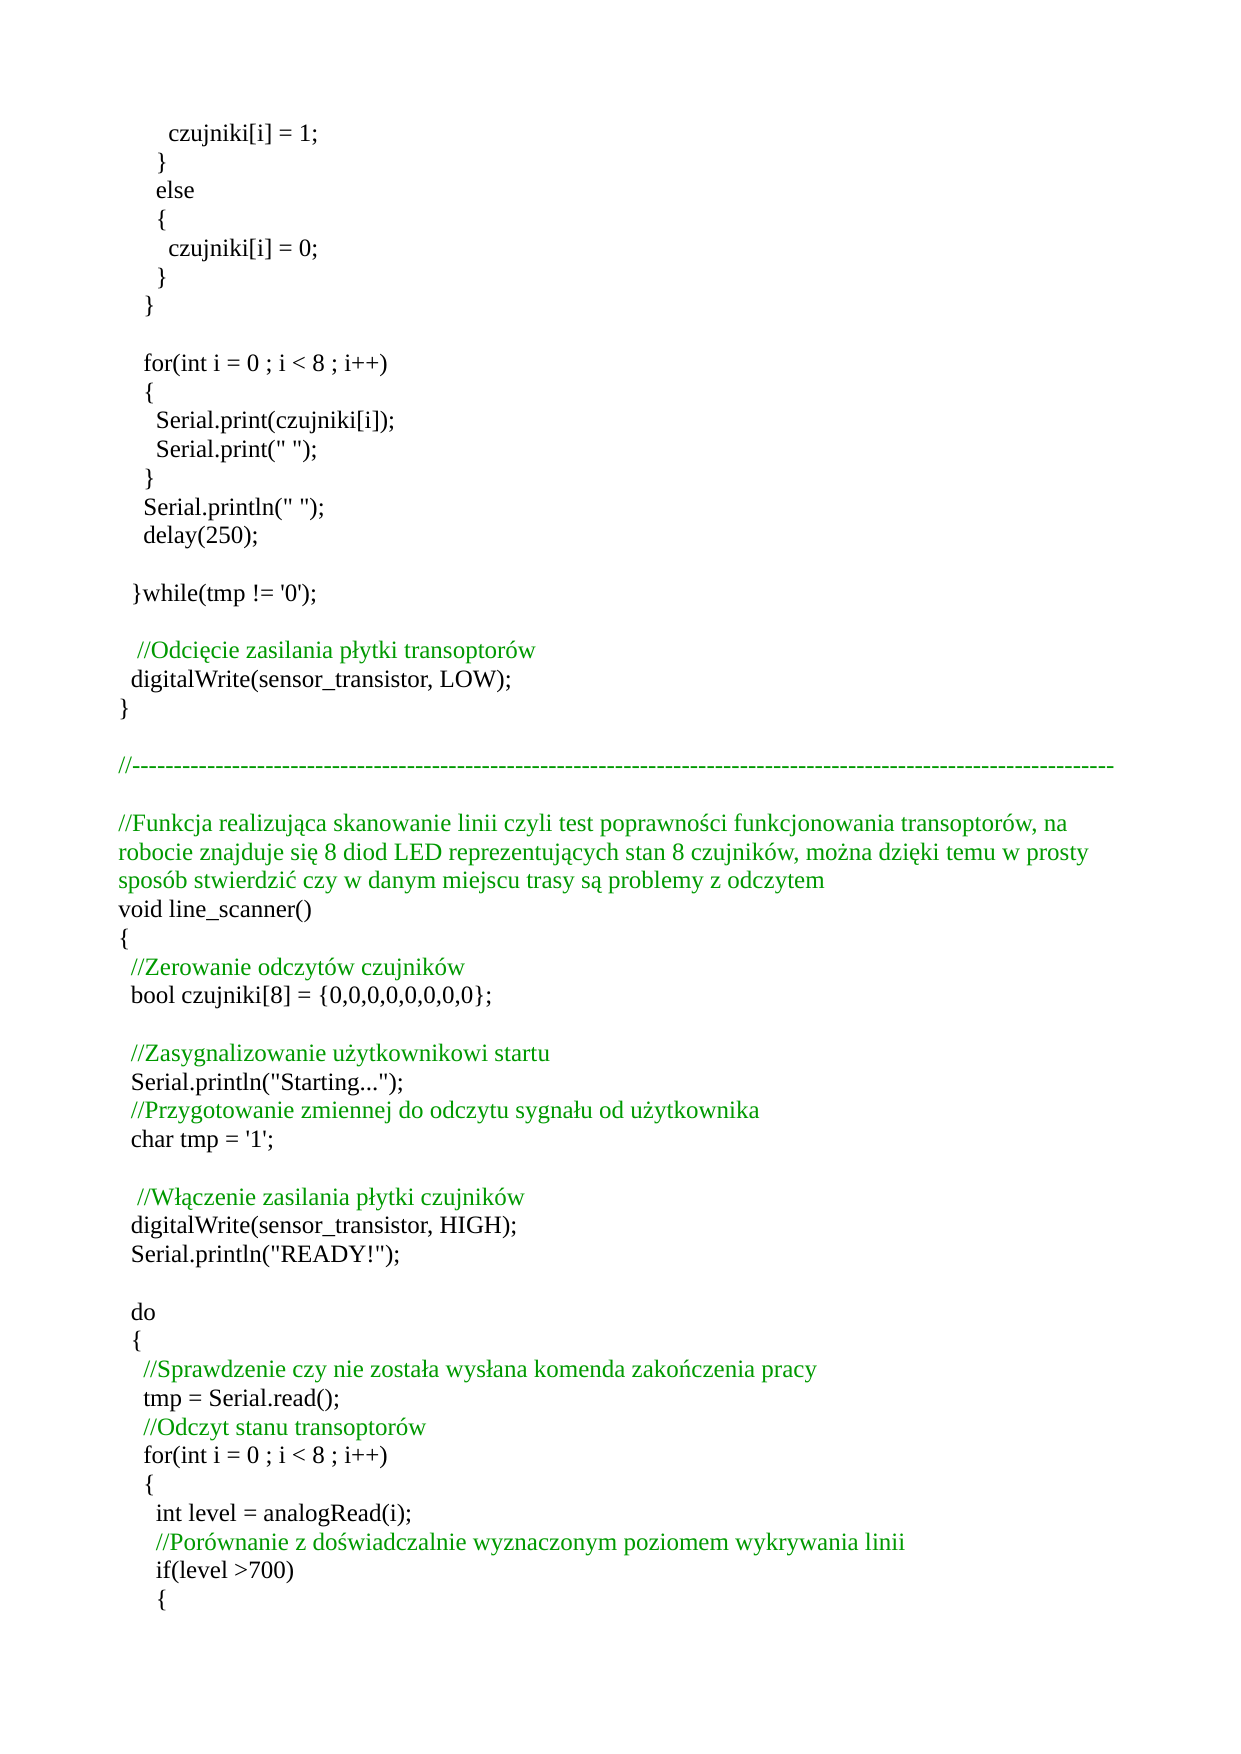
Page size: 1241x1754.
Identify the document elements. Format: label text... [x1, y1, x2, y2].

text Serial.println("Starting..."); [118, 1067, 1122, 1096]
text //Zerowanie odczytów czujników [118, 952, 1122, 981]
text Serial.println(" "); [118, 492, 1122, 521]
text void line_scanner() [118, 894, 1122, 923]
text }while(tmp != '0'); [118, 578, 1122, 607]
text czujniki[i] = 1; [118, 118, 1122, 147]
text //---------------------------------------------------------------------------------------------------------------------- [118, 751, 1122, 779]
text else [118, 176, 1122, 204]
text for(int i = 0 ; i < 8 ; i++) [118, 1441, 1122, 1469]
text //Porównanie z doświadczalnie wyznaczonym poziomem wykrywania linii [118, 1527, 1122, 1556]
text //Sprawdzenie czy nie została wysłana komenda zakończenia pracy [118, 1354, 1122, 1383]
text tmp = Serial.read(); [118, 1383, 1122, 1412]
text Serial.print(czujniki[i]); [118, 406, 1122, 434]
text { [118, 923, 1122, 952]
text { [118, 1326, 1122, 1354]
text } [118, 463, 1122, 492]
text } [118, 693, 1122, 722]
text { [118, 1469, 1122, 1498]
text //Funkcja realizująca skanowanie linii czyli test poprawności funkcjonowania transoptorów, na robocie znajduje się 8 diod LED reprezentujących stan 8 czujników, można dzięki temu w prosty sposób stwierdzić czy w danym miejscu trasy są problemy z odczytem [118, 808, 1122, 894]
text { [118, 1584, 1122, 1613]
text for(int i = 0 ; i < 8 ; i++) [118, 348, 1122, 377]
text digitalWrite(sensor_transistor, LOW); [118, 664, 1122, 693]
text } [118, 147, 1122, 176]
text int level = analogRead(i); [118, 1498, 1122, 1527]
text { [118, 204, 1122, 233]
text //Odczyt stanu transoptorów [118, 1412, 1122, 1441]
text } [118, 291, 1122, 319]
text Serial.print(" "); [118, 434, 1122, 463]
text delay(250); [118, 521, 1122, 549]
text } [118, 262, 1122, 291]
text //Zasygnalizowanie użytkownikowi startu [118, 1038, 1122, 1067]
text char tmp = '1'; [118, 1124, 1122, 1153]
text //Przygotowanie zmiennej do odczytu sygnału od użytkownika [118, 1096, 1122, 1124]
text do [118, 1297, 1122, 1326]
text //Odcięcie zasilania płytki transoptorów [118, 636, 1122, 664]
text if(level >700) [118, 1556, 1122, 1584]
text digitalWrite(sensor_transistor, HIGH); [118, 1211, 1122, 1239]
text Serial.println("READY!"); [118, 1239, 1122, 1268]
text { [118, 377, 1122, 406]
text //Włączenie zasilania płytki czujników [118, 1182, 1122, 1211]
text czujniki[i] = 0; [118, 233, 1122, 262]
text bool czujniki[8] = {0,0,0,0,0,0,0,0}; [118, 981, 1122, 1009]
